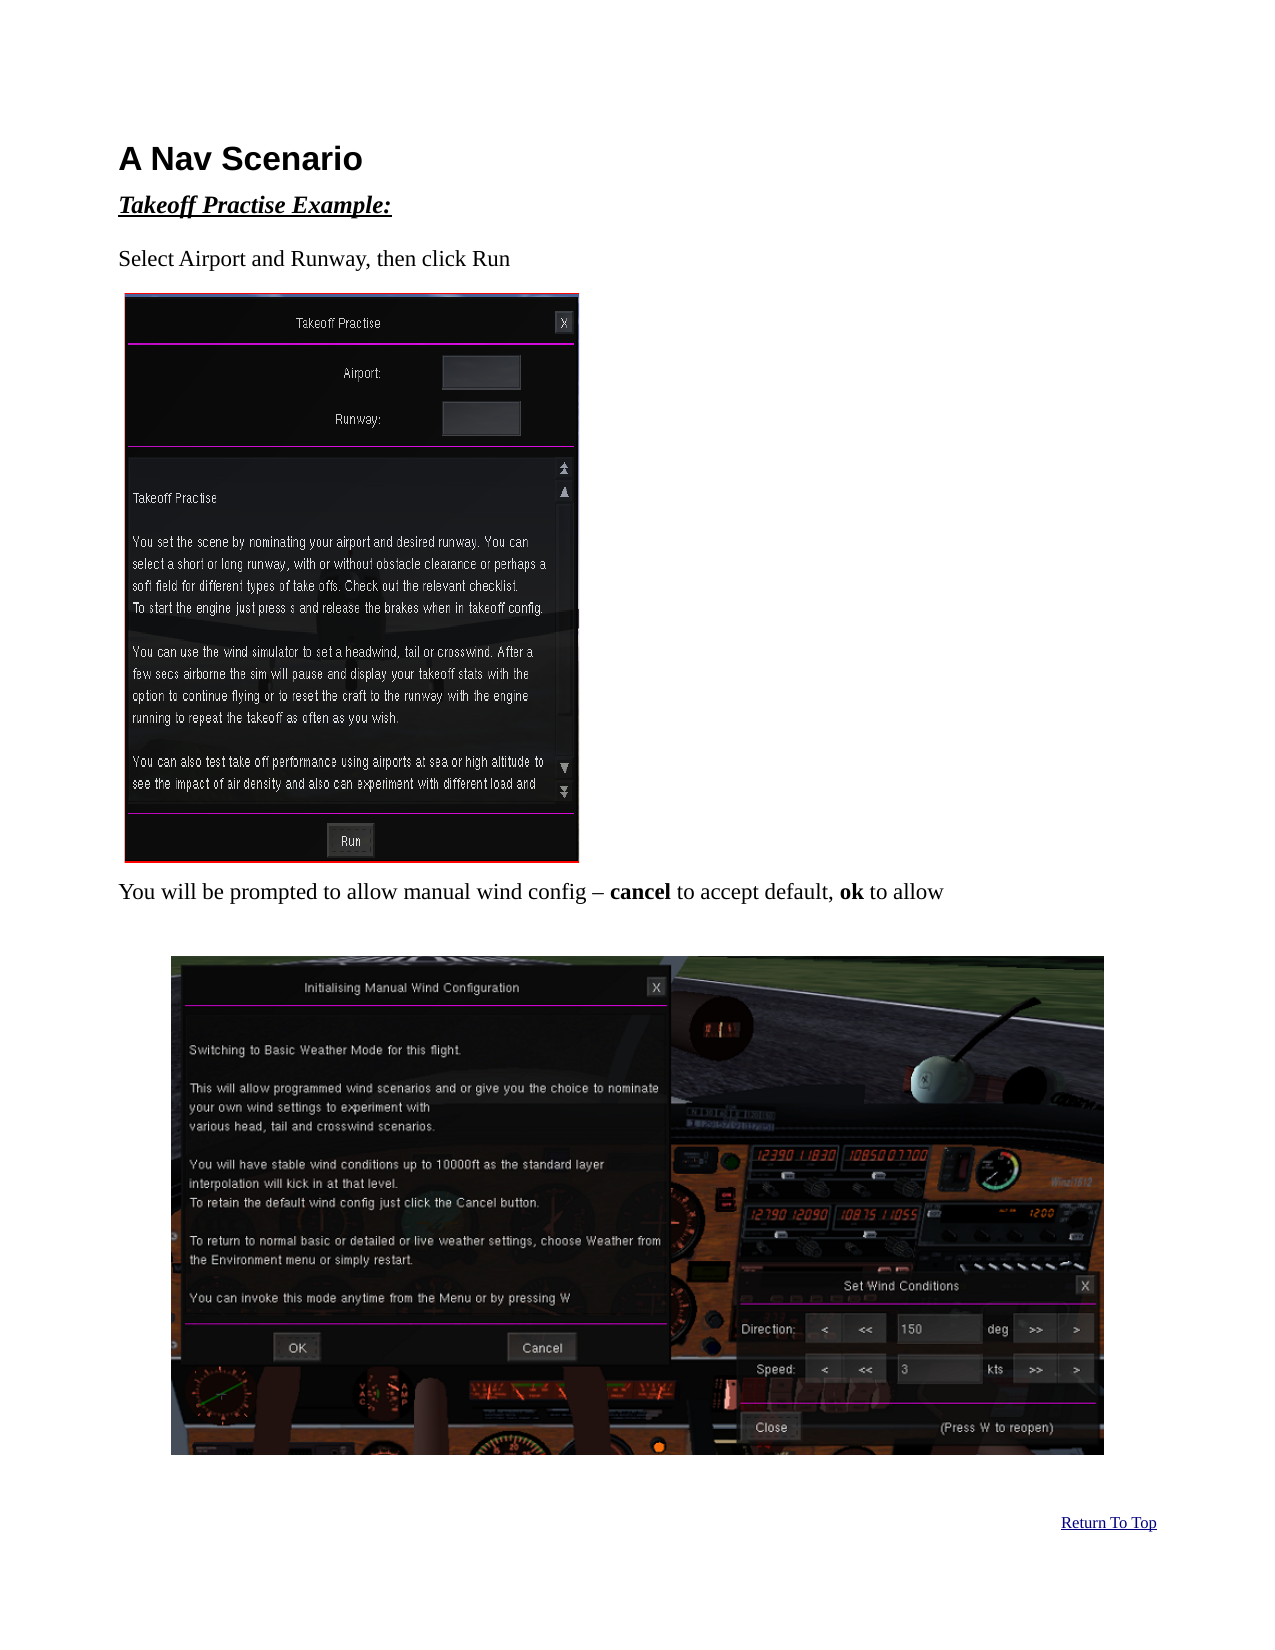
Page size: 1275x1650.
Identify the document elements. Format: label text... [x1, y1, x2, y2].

text Select Airport and Runway, then click Run [118, 245, 1157, 272]
picture [171, 956, 1104, 1455]
text Takeoff Practise Example: [118, 190, 1157, 219]
subtitle A Nav Scenario [118, 139, 1157, 178]
text You will be prompted to allow manual wind config – cancel to accept default, ok to allow [118, 878, 1157, 904]
picture [124, 293, 580, 863]
